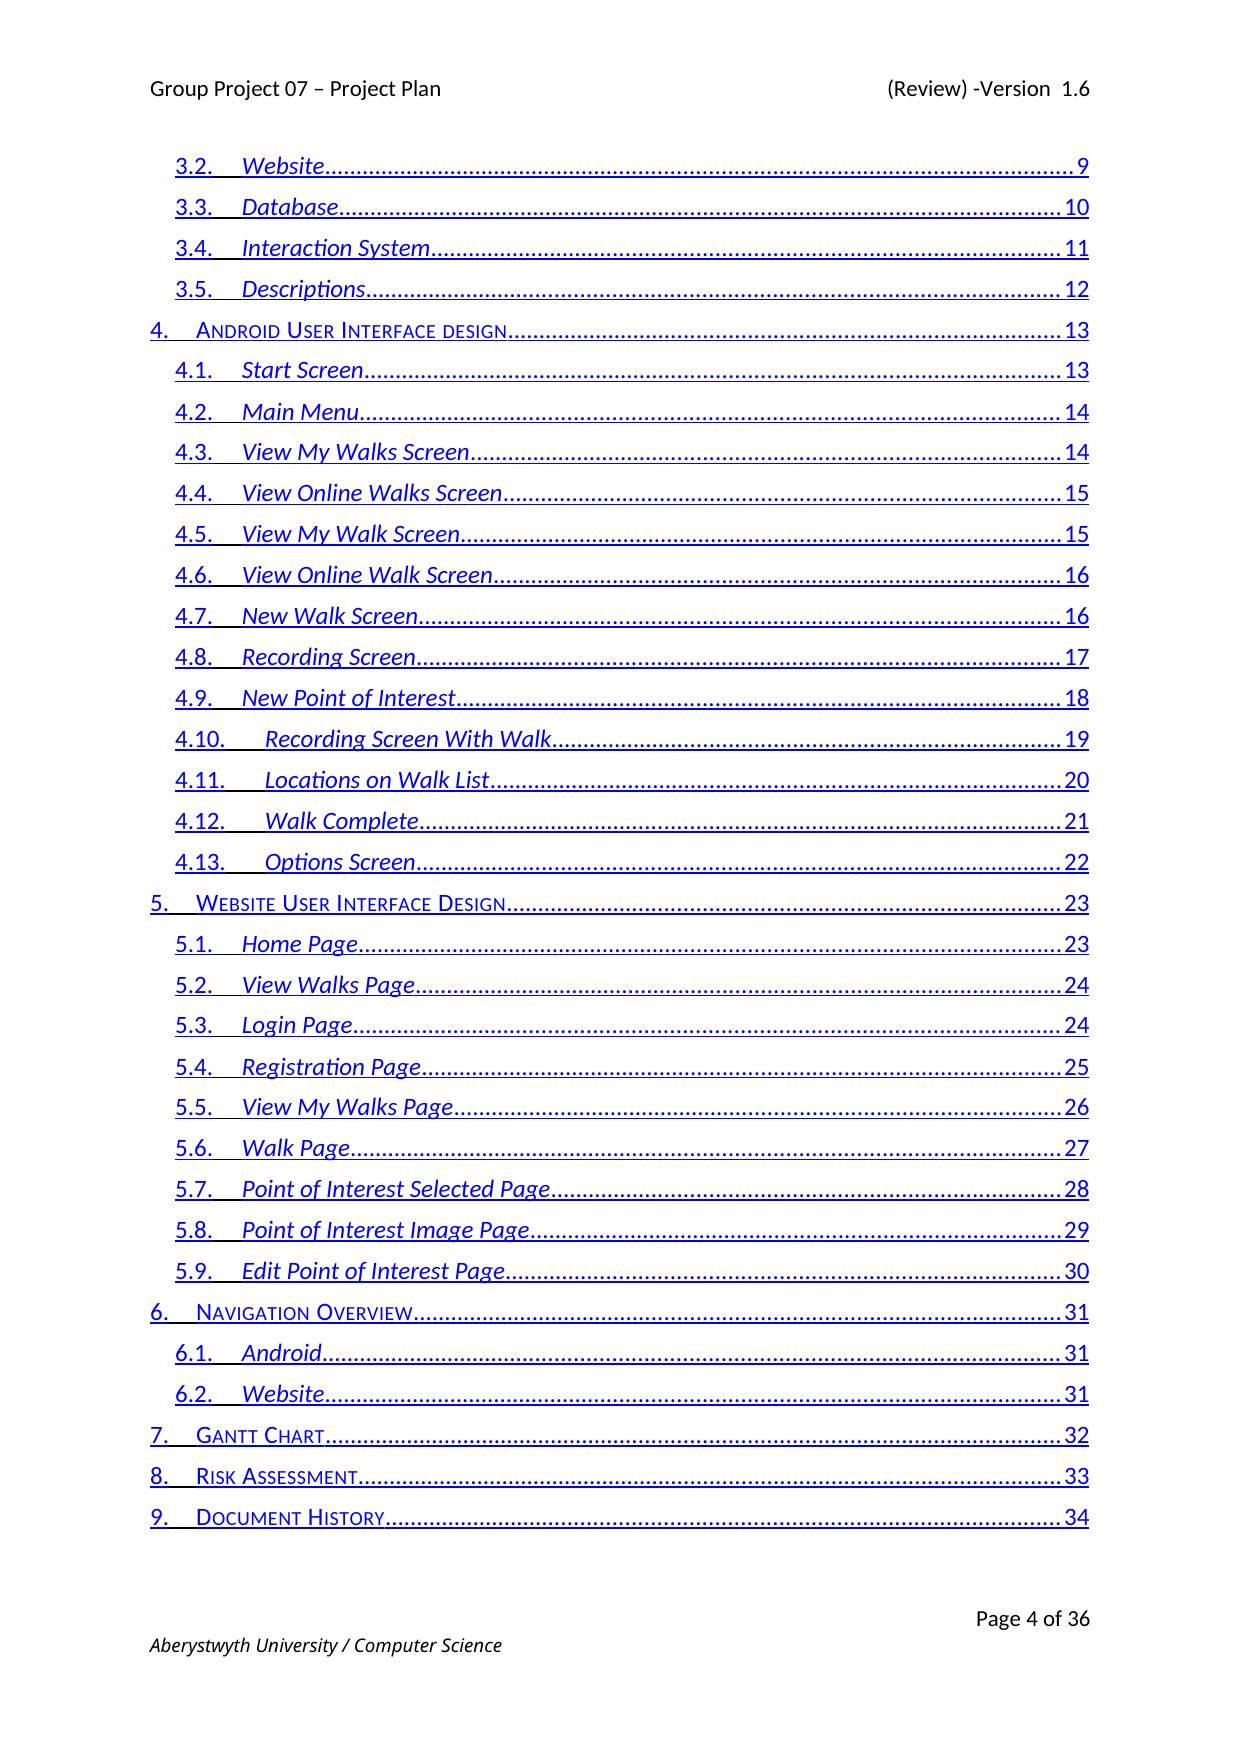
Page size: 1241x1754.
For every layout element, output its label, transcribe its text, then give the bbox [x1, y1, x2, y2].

text 5.8. Point of Interest Image Page 29 [175, 1214, 1090, 1245]
text 4.8. Recording Screen 17 [175, 641, 1090, 672]
text 8. Risk Assessment 33 [150, 1460, 1090, 1491]
text 5.6. Walk Page 27 [175, 1132, 1090, 1163]
text 7. Gantt Chart 32 [150, 1419, 1090, 1449]
text 3.4. Interaction System 11 [175, 232, 1090, 262]
text 4.7. New Walk Screen 16 [175, 600, 1090, 631]
text 4.2. Main Menu 14 [175, 396, 1090, 426]
text 9. Document History 34 [150, 1501, 1090, 1531]
text 4.4. View Online Walks Screen 15 [175, 477, 1090, 508]
text 3.3. Database 10 [175, 191, 1090, 221]
text 4.3. View My Walks Screen 14 [175, 437, 1090, 467]
text 6.1. Android 31 [175, 1337, 1090, 1368]
text 6.2. Website 31 [175, 1378, 1090, 1409]
text 4. Android User Interface design 13 [150, 314, 1090, 344]
text 4.12. Walk Complete 21 [175, 805, 1090, 836]
text 4.6. View Online Walk Screen 16 [175, 559, 1090, 590]
text 4.9. New Point of Interest 18 [175, 682, 1090, 713]
text 5.3. Login Page 24 [175, 1010, 1090, 1040]
text 4.10. Recording Screen With Walk 19 [175, 723, 1090, 754]
text 5. Website User Interface Design 23 [150, 887, 1090, 917]
text 3.5. Descriptions 12 [175, 273, 1090, 303]
text 4.1. Start Screen 13 [175, 355, 1090, 385]
text 3.2. Website 9 [175, 150, 1090, 181]
text 5.7. Point of Interest Selected Page 28 [175, 1173, 1090, 1204]
text 5.9. Edit Point of Interest Page 30 [175, 1255, 1090, 1286]
text 6. Navigation Overview 31 [150, 1296, 1090, 1327]
text 4.13. Options Screen 22 [175, 846, 1090, 876]
text 5.2. View Walks Page 24 [175, 969, 1090, 999]
text 5.5. View My Walks Page 26 [175, 1092, 1090, 1122]
text 4.11. Locations on Walk List 20 [175, 764, 1090, 794]
text 5.4. Registration Page 25 [175, 1051, 1090, 1081]
text 5.1. Home Page 23 [175, 928, 1090, 958]
text 4.5. View My Walk Screen 15 [175, 518, 1090, 549]
